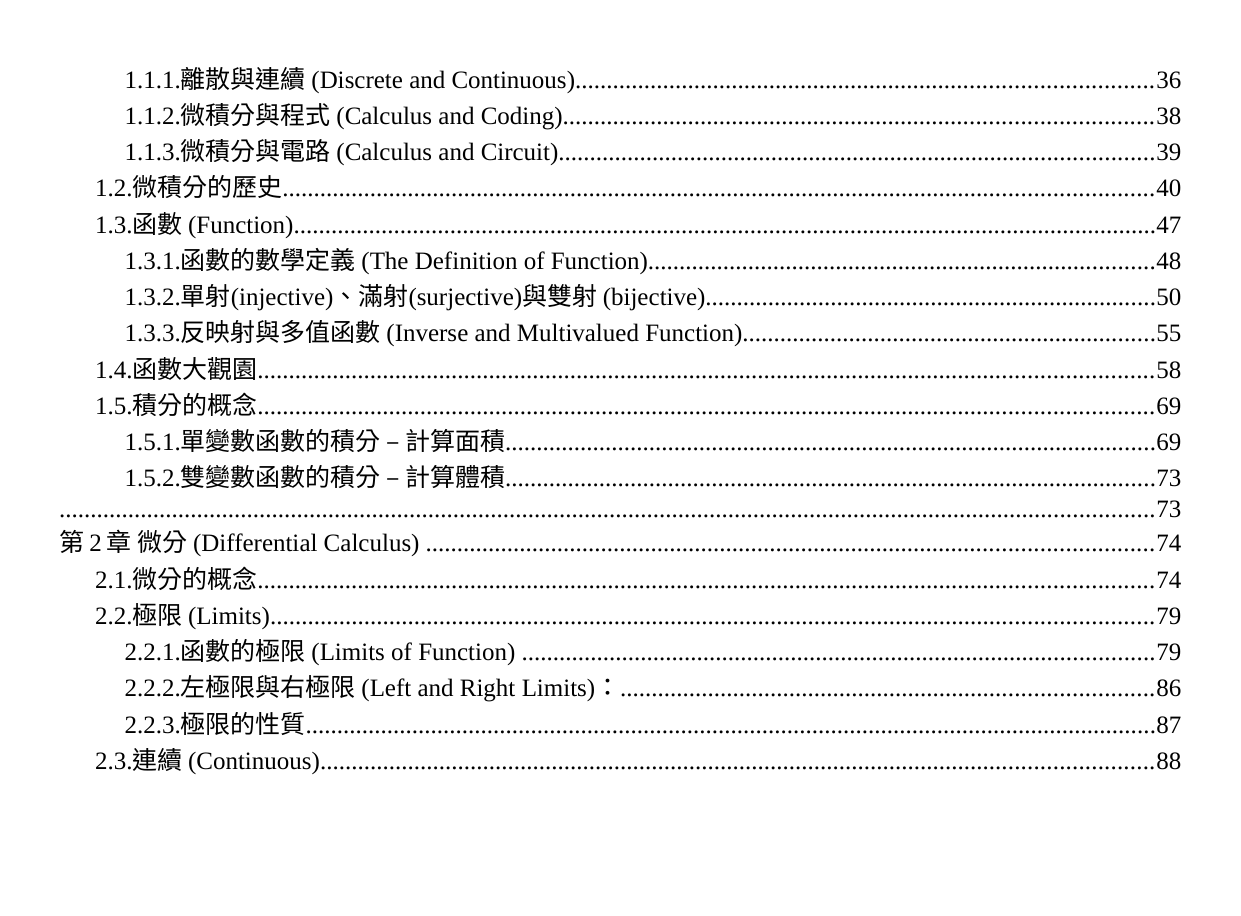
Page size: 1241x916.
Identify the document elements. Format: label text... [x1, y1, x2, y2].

text 1.1.1.離散與連續 (Discrete and Continuous) 36 [118, 59, 1181, 95]
text 1.5.積分的概念 69 [88, 385, 1181, 422]
text 1.3.1.函數的數學定義 (The Definition of Function) 48 [118, 240, 1181, 277]
text 1.2.微積分的歷史 40 [88, 168, 1181, 204]
text 2.2.2.左極限與右極限 (Left and Right Limits)： 86 [118, 668, 1181, 704]
text 1.1.2.微積分與程式 (Calculus and Coding) 38 [118, 95, 1181, 132]
text 1.1.3.微積分與電路 (Calculus and Circuit) 39 [118, 132, 1181, 168]
text 1.3.函數 (Function) 47 [88, 204, 1181, 240]
text 1.3.3.反映射與多值函數 (Inverse and Multivalued Function) 55 [118, 313, 1181, 349]
text 2.2.1.函數的極限 (Limits of Function) 79 [118, 632, 1181, 668]
text 73 [59, 494, 1181, 523]
text 2.3.連續 (Continuous) 88 [88, 740, 1181, 777]
text 2.2.極限 (Limits) 79 [88, 595, 1181, 632]
text 1.3.2.單射(injective)、滿射(surjective)與雙射 (bijective) 50 [118, 277, 1181, 313]
text 2.2.3.極限的性質 87 [118, 704, 1181, 740]
text 1.5.1.單變數函數的積分 – 計算面積 69 [118, 422, 1181, 458]
text 2.1.微分的概念 74 [88, 559, 1181, 595]
text 第2章 微分 (Differential Calculus) 74 [59, 523, 1181, 559]
text 1.5.2.雙變數函數的積分 – 計算體積 73 [118, 458, 1181, 494]
text 1.4.函數大觀園 58 [88, 349, 1181, 385]
